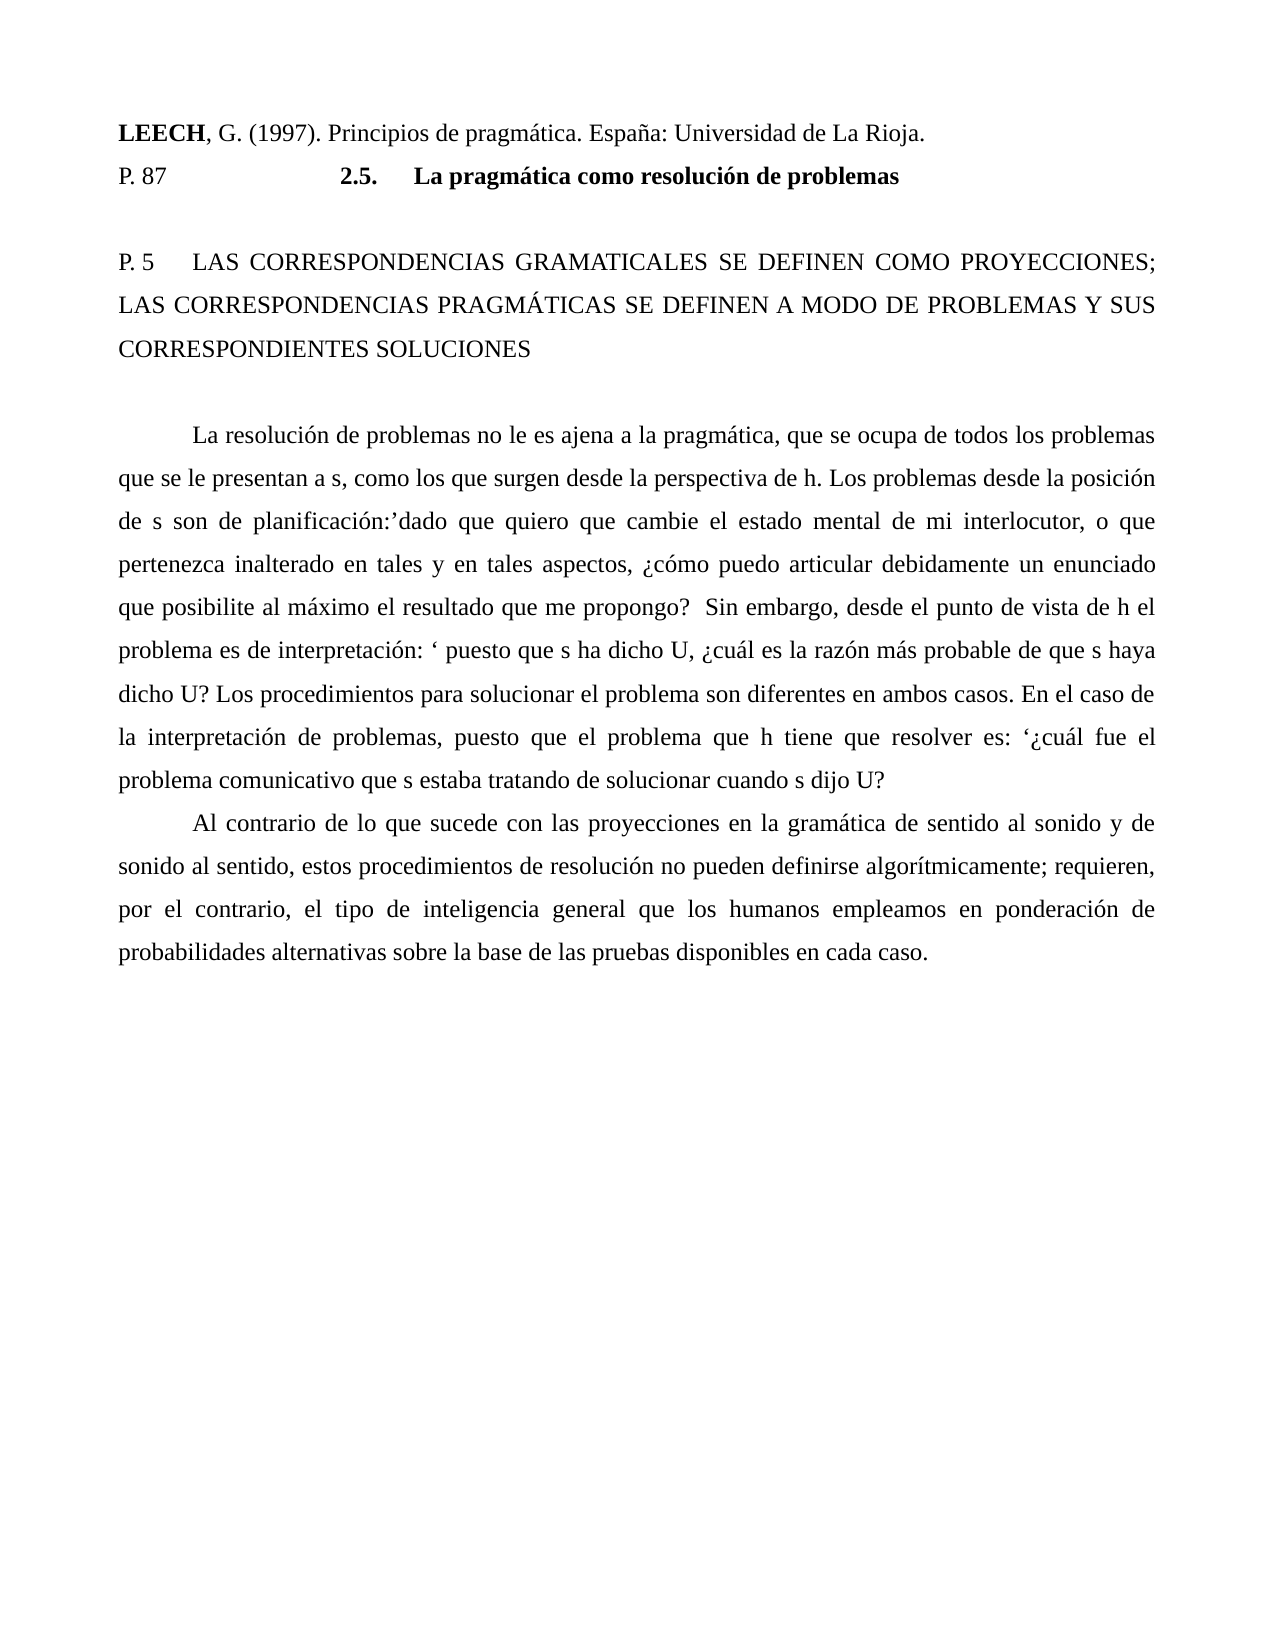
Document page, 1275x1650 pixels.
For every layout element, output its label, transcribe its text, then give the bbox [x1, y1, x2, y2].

text La resolución de problemas no le es ajena a la pragmática, que se ocupa de todos los problemas que se le presentan a s, como los que surgen desde la perspectiva de h. Los problemas desde la posición de s son de planificación:’dado que quiero que cambie el estado mental de mi interlocutor, o que pertenezca inalterado en tales y en tales aspectos, ¿cómo puedo articular debidamente un enunciado que posibilite al máximo el resultado que me propongo? Sin embargo, desde el punto de vista de h el problema es de interpretación: ‘ puesto que s ha dicho U, ¿cuál es la razón más probable de que s haya dicho U? Los procedimientos para solucionar el problema son diferentes en ambos casos. En el caso de la interpretación de problemas, puesto que el problema que h tiene que resolver es: ‘¿cuál fue el problema comunicativo que s estaba tratando de solucionar cuando s dijo U? [118, 420, 1157, 794]
text P. 5 LAS CORRESPONDENCIAS GRAMATICALES SE DEFINEN COMO PROYECCIONES; LAS CORRESPONDENCIAS PRAGMÁTICAS SE DEFINEN A MODO DE PROBLEMAS Y SUS CORRESPONDIENTES SOLUCIONES [118, 247, 1157, 362]
text LEECH, G. (1997). Principios de pragmática. España: Universidad de La Rioja. [118, 118, 1157, 147]
text Al contrario de lo que sucede con las proyecciones en la gramática de sentido al sonido y de sonido al sentido, estos procedimientos de resolución no pueden definirse algorítmicamente; requieren, por el contrario, el tipo de inteligencia general que los humanos empleamos en ponderación de probabilidades alternativas sobre la base de las pruebas disponibles en cada caso. [118, 808, 1157, 966]
text P. 87 2.5. La pragmática como resolución de problemas [118, 161, 1157, 190]
